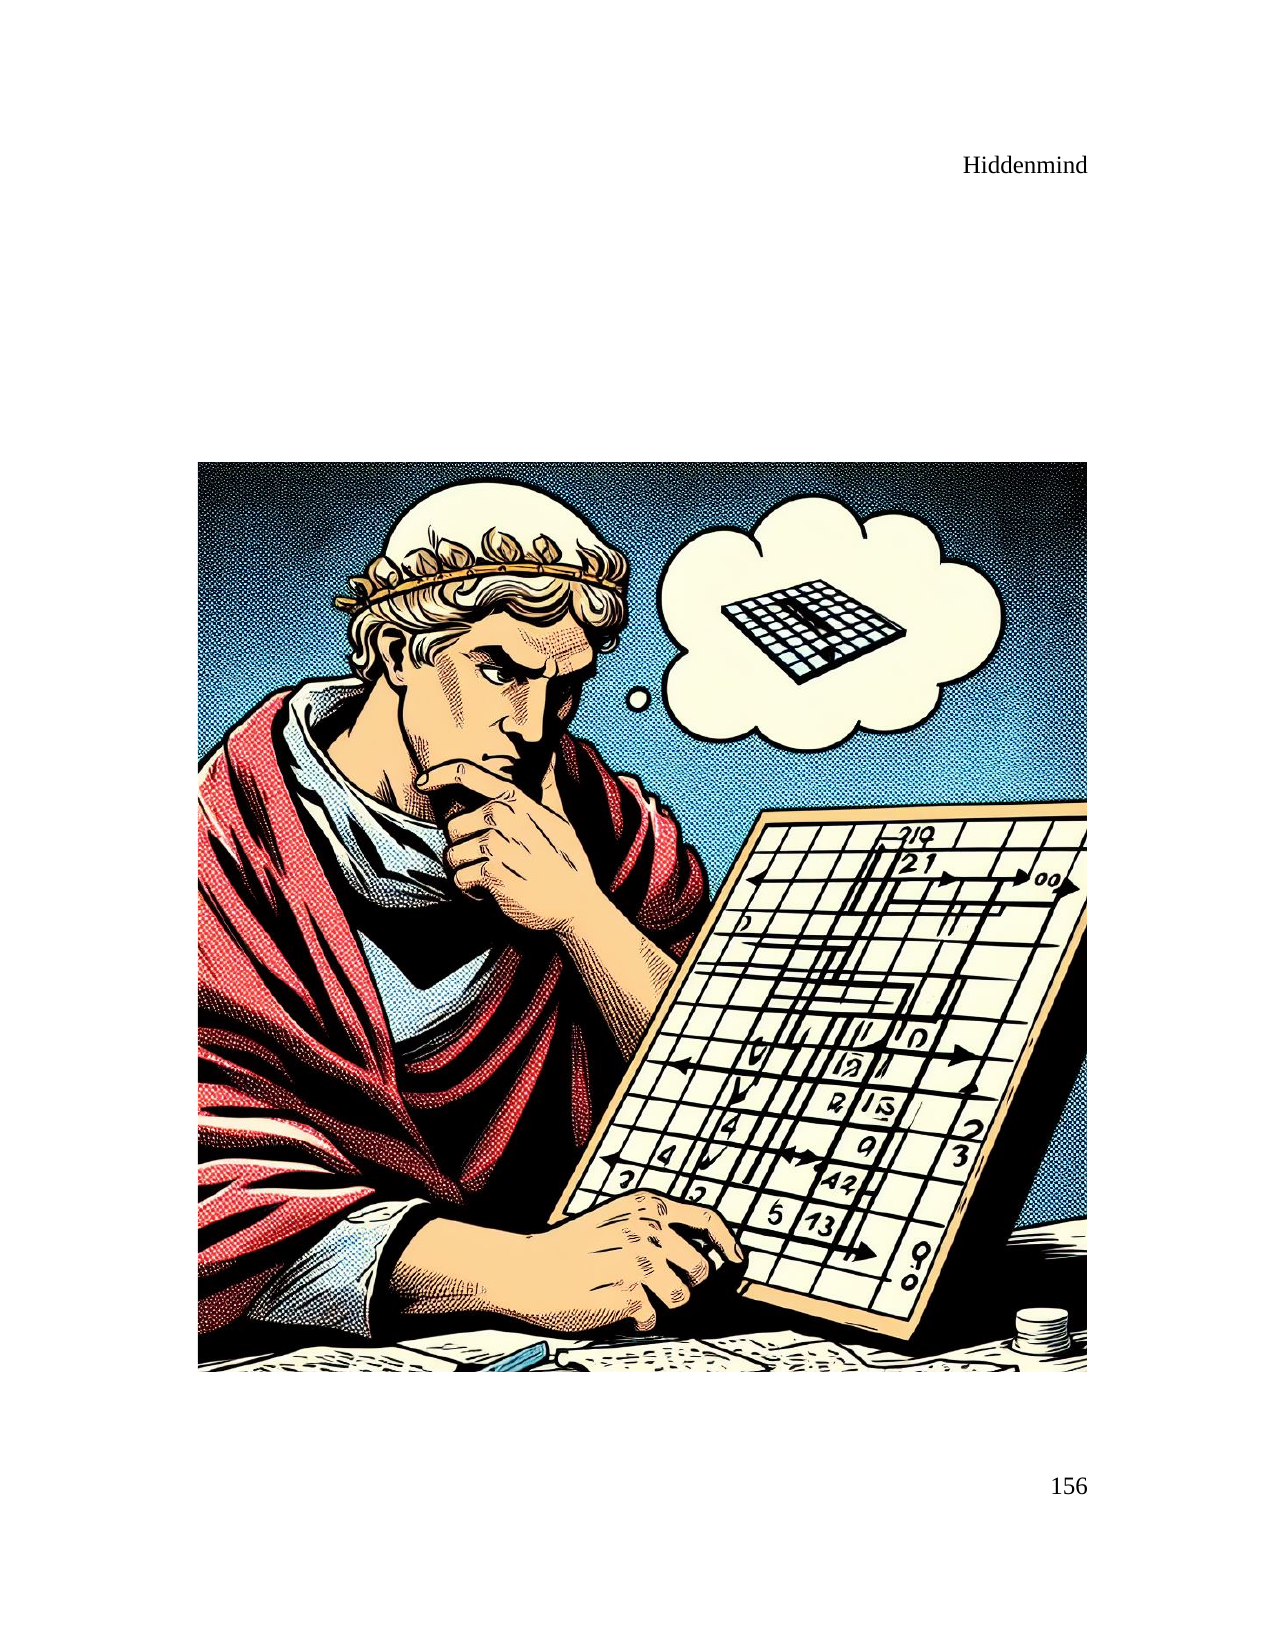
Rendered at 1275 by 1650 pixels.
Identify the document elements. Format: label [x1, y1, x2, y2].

picture [197, 462, 1087, 1372]
